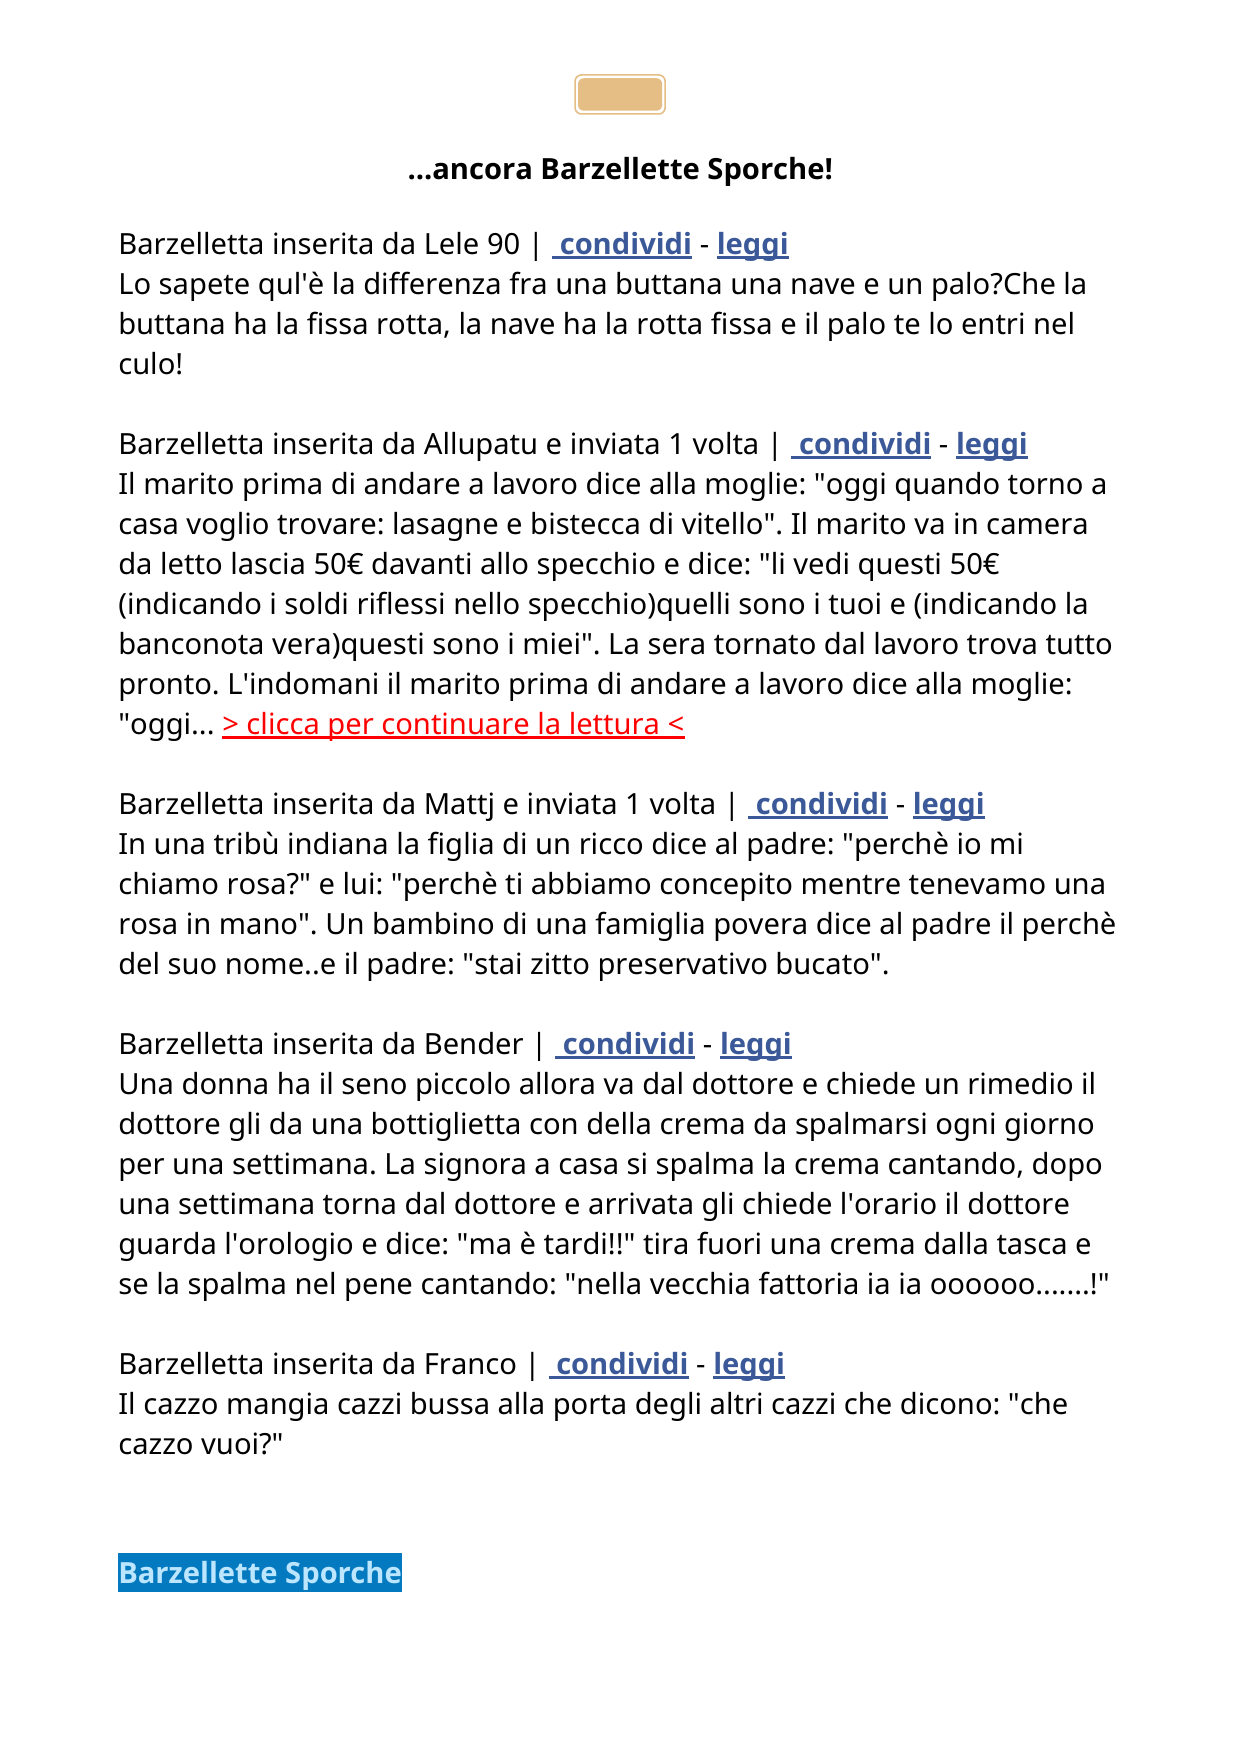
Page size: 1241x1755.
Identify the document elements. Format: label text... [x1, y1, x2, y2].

text Barzelletta inserita da Franco | condividi - leggi [118, 1303, 1122, 1383]
text ...ancora Barzellette Sporche! [118, 148, 1122, 188]
text Lo sapete qul'è la differenza fra una buttana una nave e un palo?Che la buttana ha la fissa rotta, la nave ha la rotta fissa e il palo te lo entri nel culo! [118, 263, 1122, 383]
text Barzelletta inserita da Mattj e inviata 1 volta | condividi - leggi [118, 743, 1122, 823]
text Una donna ha il seno piccolo allora va dal dottore e chiede un rimedio il dottore gli da una bottiglietta con della crema da spalmarsi ogni giorno per una settimana. La signora a casa si spalma la crema cantando, dopo una settimana torna dal dottore e arrivata gli chiede l'orario il dottore guarda l'orologio e dice: "ma è tardi!!" tira fuori una crema dalla tasca e se la spalma nel pene cantando: "nella vecchia fattoria ia ia oooooo.......!" [118, 1063, 1122, 1303]
text Barzellette Sporche [118, 1552, 1122, 1592]
text Barzelletta inserita da Bender | condividi - leggi [118, 983, 1122, 1063]
text Il cazzo mangia cazzi bussa alla porta degli altri cazzi che dicono: "che cazzo vuoi?" [118, 1383, 1122, 1463]
text In una tribù indiana la figlia di un ricco dice al padre: "perchè io mi chiamo rosa?" e lui: "perchè ti abbiamo concepito mentre tenevamo una rosa in mano". Un bambino di una famiglia povera dice al padre il perchè del suo nome..e il padre: "stai zitto preservativo bucato". [118, 823, 1122, 983]
text Barzelletta inserita da Lele 90 | condividi - leggi [118, 223, 1122, 263]
text Barzelletta inserita da Allupatu e inviata 1 volta | condividi - leggi [118, 383, 1122, 463]
text Il marito prima di andare a lavoro dice alla moglie: "oggi quando torno a casa voglio trovare: lasagne e bistecca di vitello". Il marito va in camera da letto lascia 50€ davanti allo specchio e dice: "li vedi questi 50€ (indicando i soldi riflessi nello specchio)quelli sono i tuoi e (indicando la banconota vera)questi sono i miei". La sera tornato dal lavoro trova tutto pronto. L'indomani il marito prima di andare a lavoro dice alla moglie: "oggi... > clicca per continuare la lettura < [118, 463, 1122, 743]
